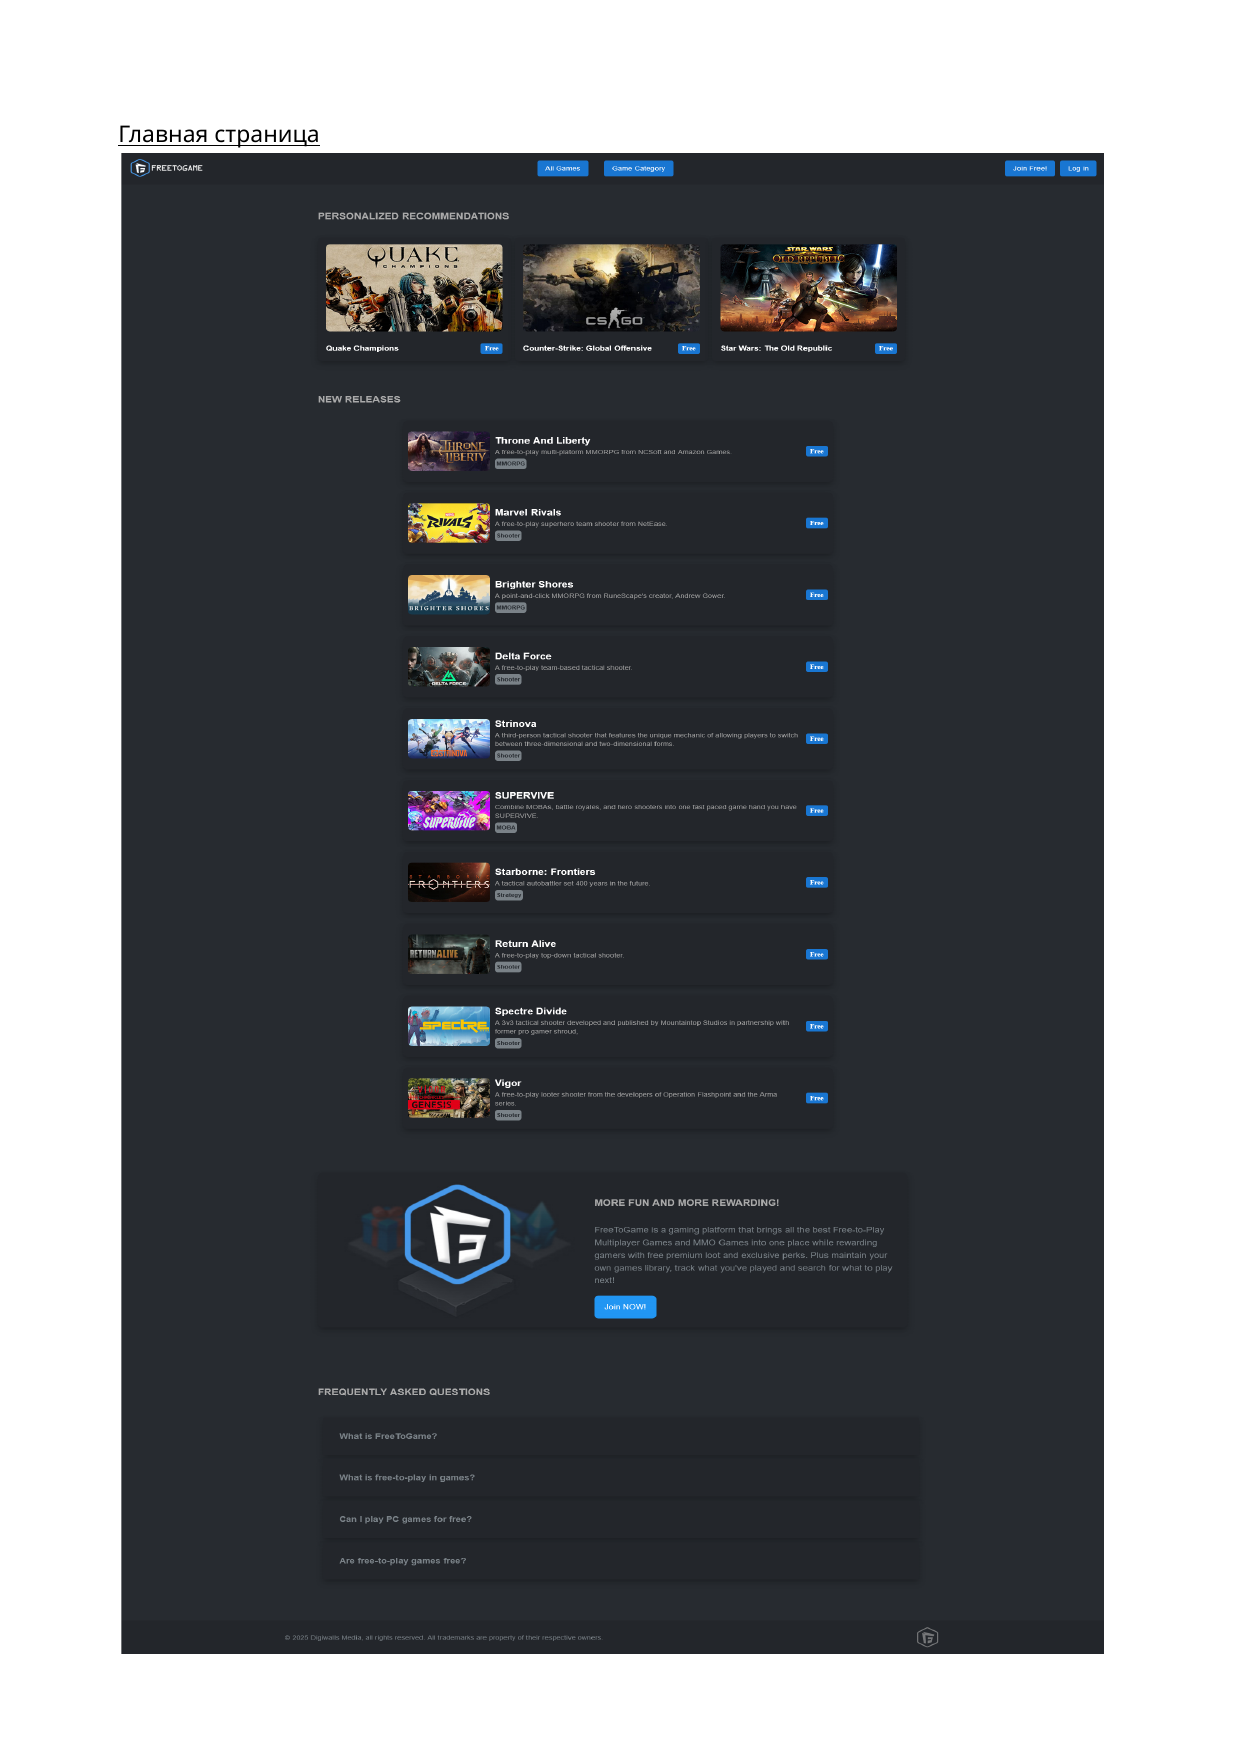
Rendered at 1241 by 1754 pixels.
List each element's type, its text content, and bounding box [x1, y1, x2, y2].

subtitle Главная страница [118, 118, 1122, 149]
picture [121, 153, 1104, 1654]
